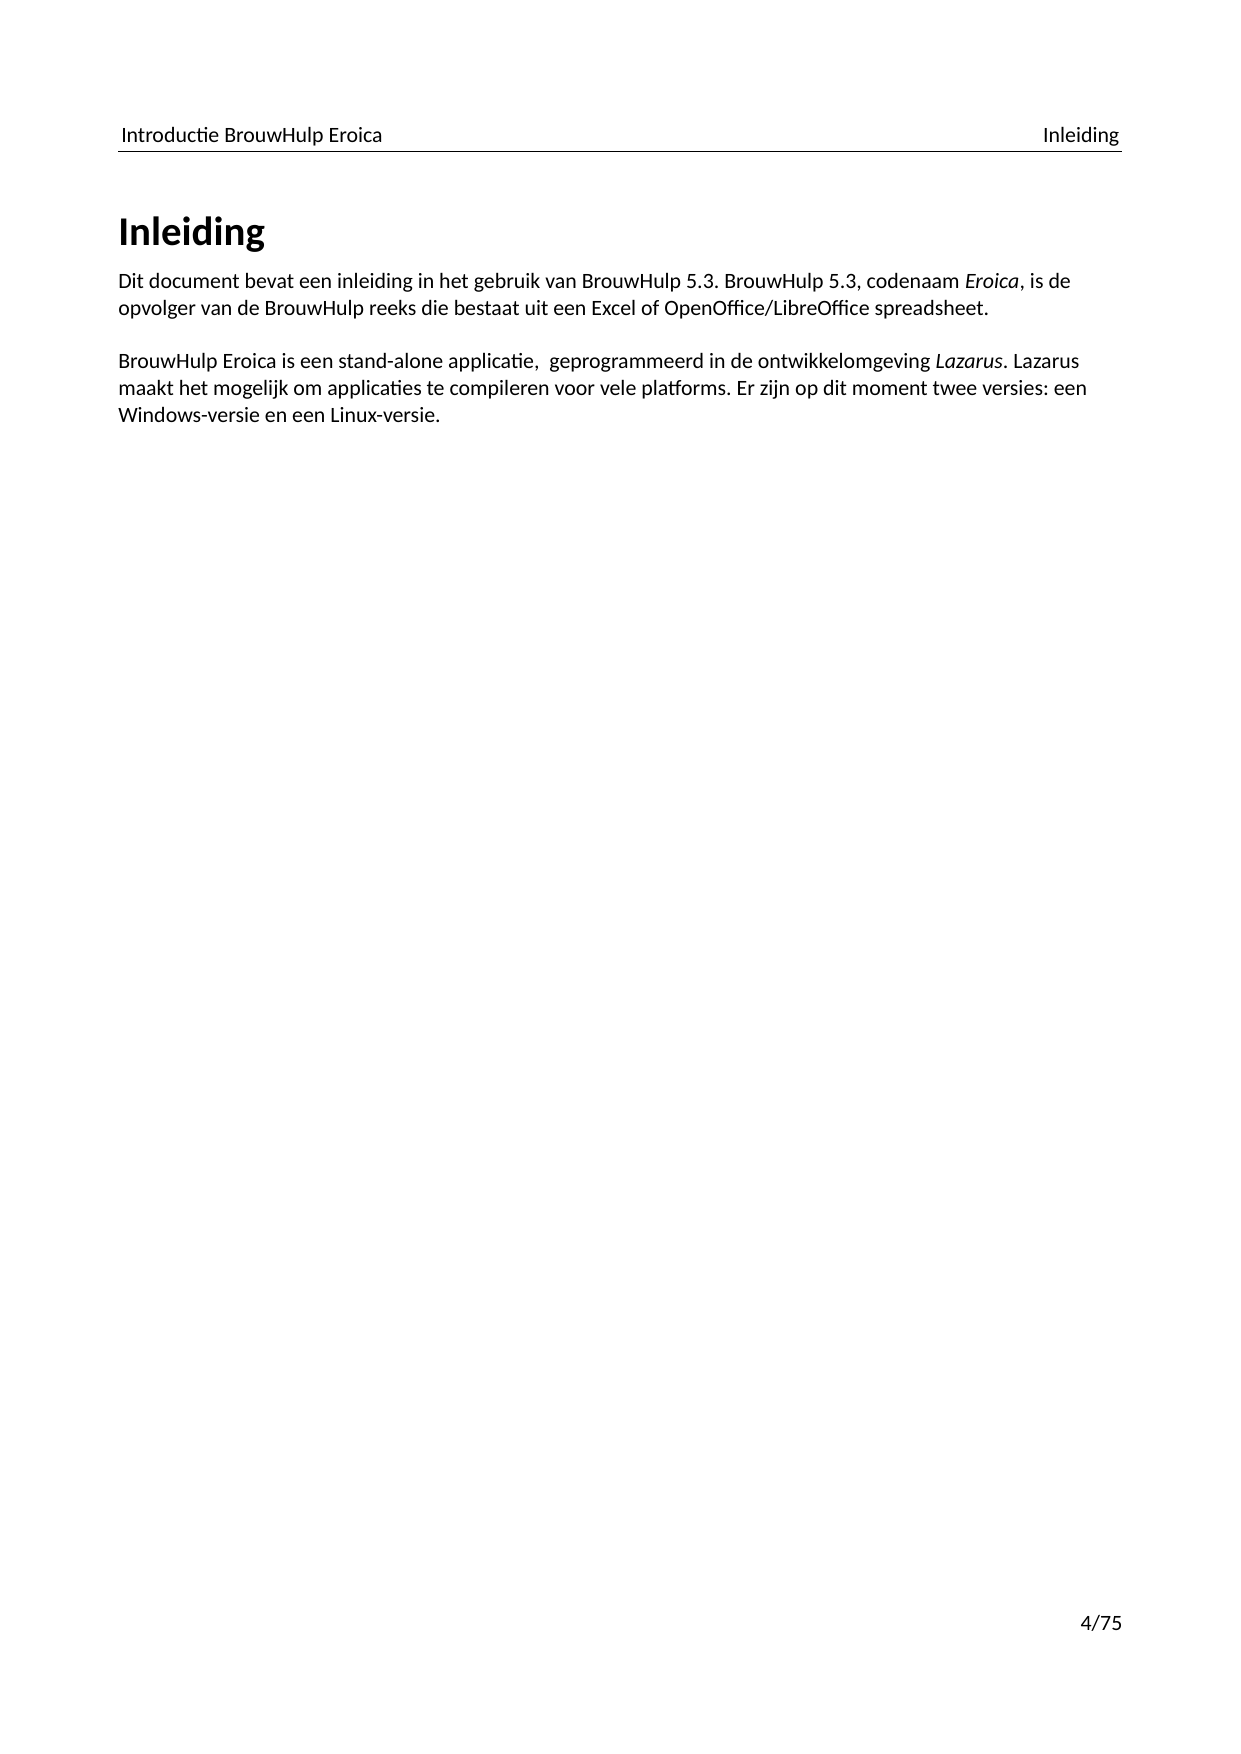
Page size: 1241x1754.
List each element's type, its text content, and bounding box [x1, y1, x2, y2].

text Dit document bevat een inleiding in het gebruik van BrouwHulp 5.3. BrouwHulp 5.3, codenaam Eroica, is de opvolger van de BrouwHulp reeks die bestaat uit een Excel of OpenOffice/LibreOffice spreadsheet. [118, 268, 1122, 321]
subtitle Inleiding [118, 205, 1122, 255]
text BrouwHulp Eroica is een stand-alone applicatie, geprogrammeerd in de ontwikkelomgeving Lazarus. Lazarus maakt het mogelijk om applicaties te compileren voor vele platforms. Er zijn op dit moment twee versies: een Windows-versie en een Linux-versie. [118, 348, 1122, 428]
